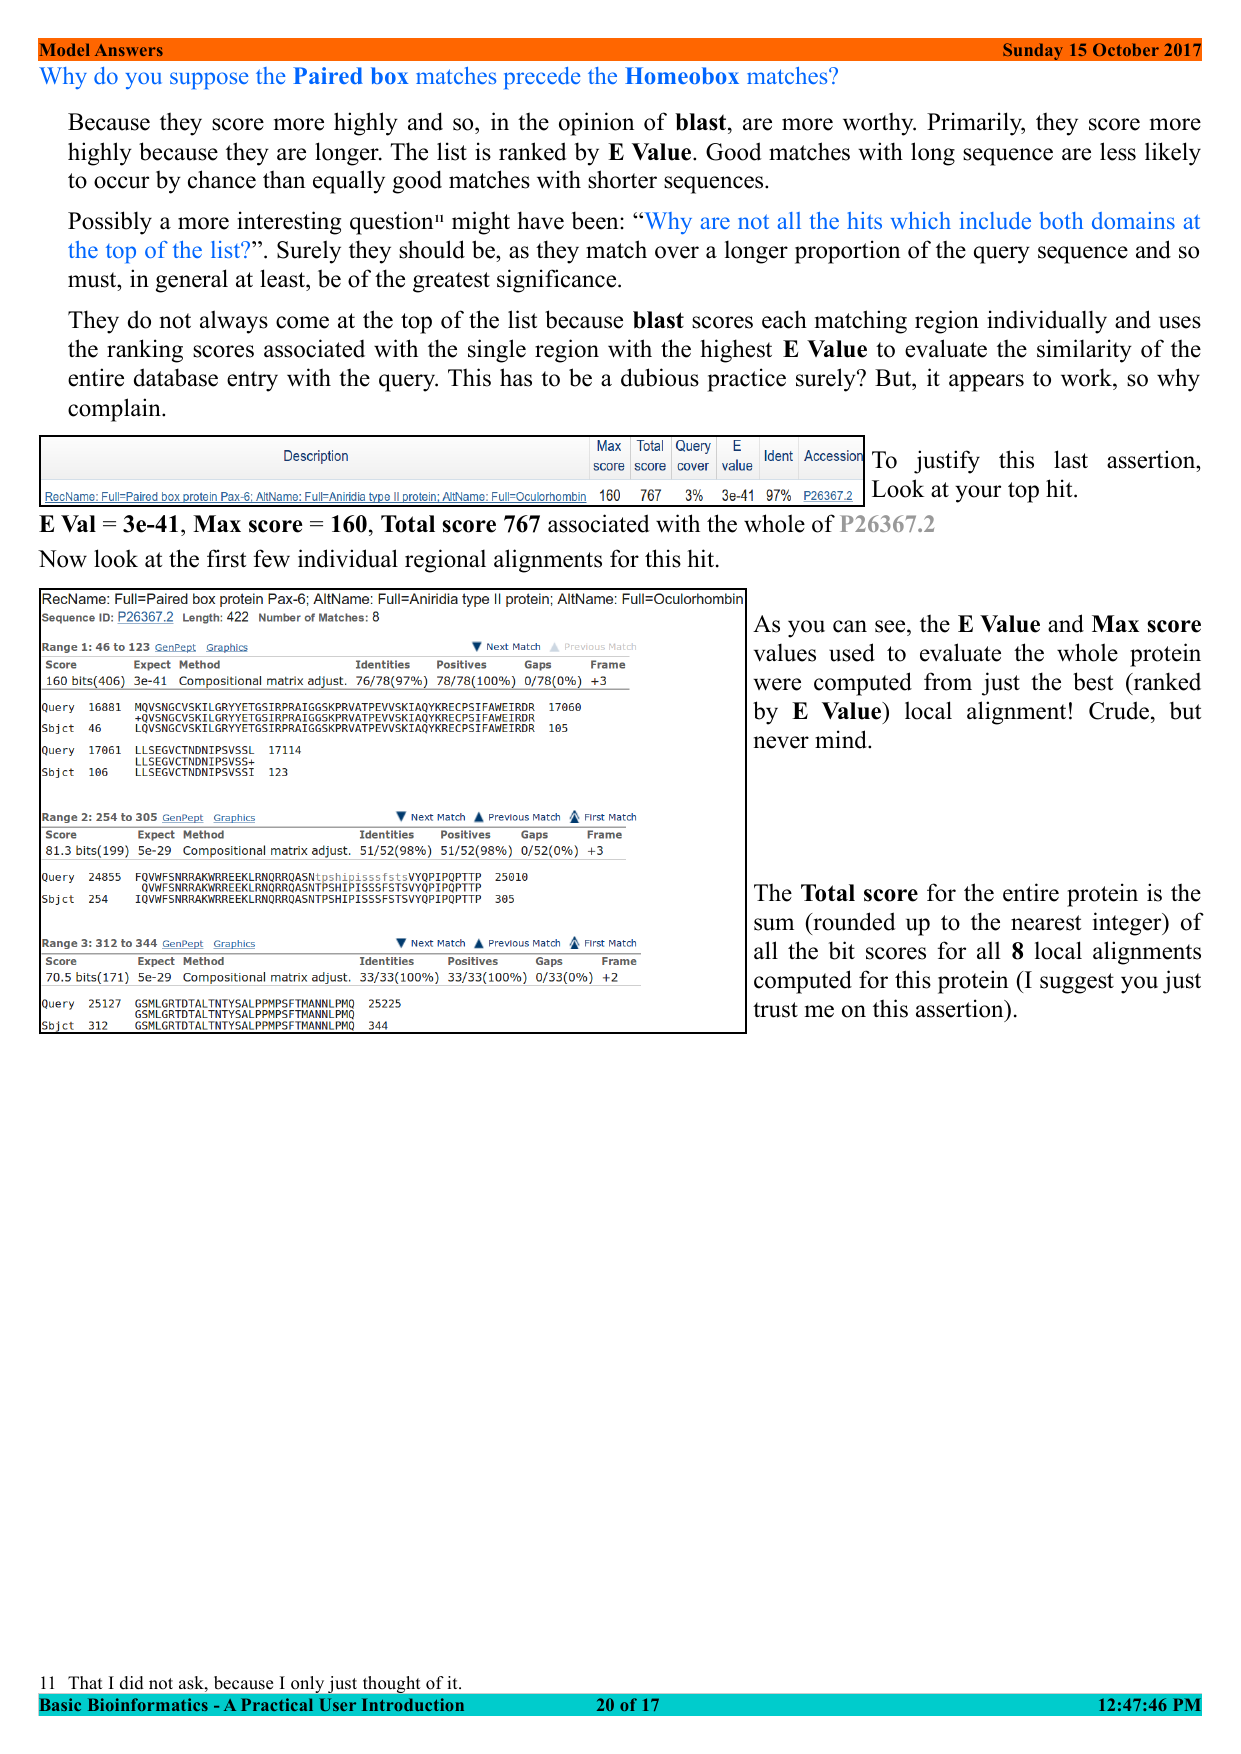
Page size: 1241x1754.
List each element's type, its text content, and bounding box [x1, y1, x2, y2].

text Because they score more highly and so, in the opinion of blast, are more worthy. Primarily, they score more highly because they are longer. The list is ranked by E Value. Good matches with long sequence are less likely to occur by chance than equally good matches with shorter sequences. [68, 107, 1202, 194]
text Why do you suppose the Paired box matches precede the Homeobox matches? [38, 61, 1202, 89]
text The Total score for the entire protein is the sum (rounded up to the nearest integer) of all the bit scores for all 8 local alignments computed for this protein (I suggest you just trust me on this assertion). [747, 877, 1202, 1023]
picture [41, 437, 863, 505]
text That I did not ask, because I only just thought of it. [38, 1671, 1202, 1693]
text As you can see, the E Value and Max score values used to evaluate the whole protein were computed from just the best (ranked by E Value) local alignment! Crude, but never mind. [747, 609, 1202, 754]
text To justify this last assertion, Look at your top hit. [865, 445, 1202, 503]
text Now look at the first few individual regional alignments for this hit. [38, 544, 1202, 573]
picture [41, 590, 745, 1032]
text E Val = 3e-41, Max score = 160, Total score 767 associated with the whole of P26367.2 [38, 509, 1202, 538]
text They do not always come at the top of the list because blast scores each matching region individually and uses the ranking scores associated with the single region with the highest E Value to evaluate the similarity of the entire database entry with the query. This has to be a dubious practice surely? But, it appears to work, so why complain. [68, 305, 1202, 421]
text Possibly a more interesting question might have been: “Why are not all the hits which include both domains at the top of the list?”. Surely they should be, as they match over a longer proportion of the query sequence and so must, in general at least, be of the greatest significance. [68, 206, 1202, 293]
